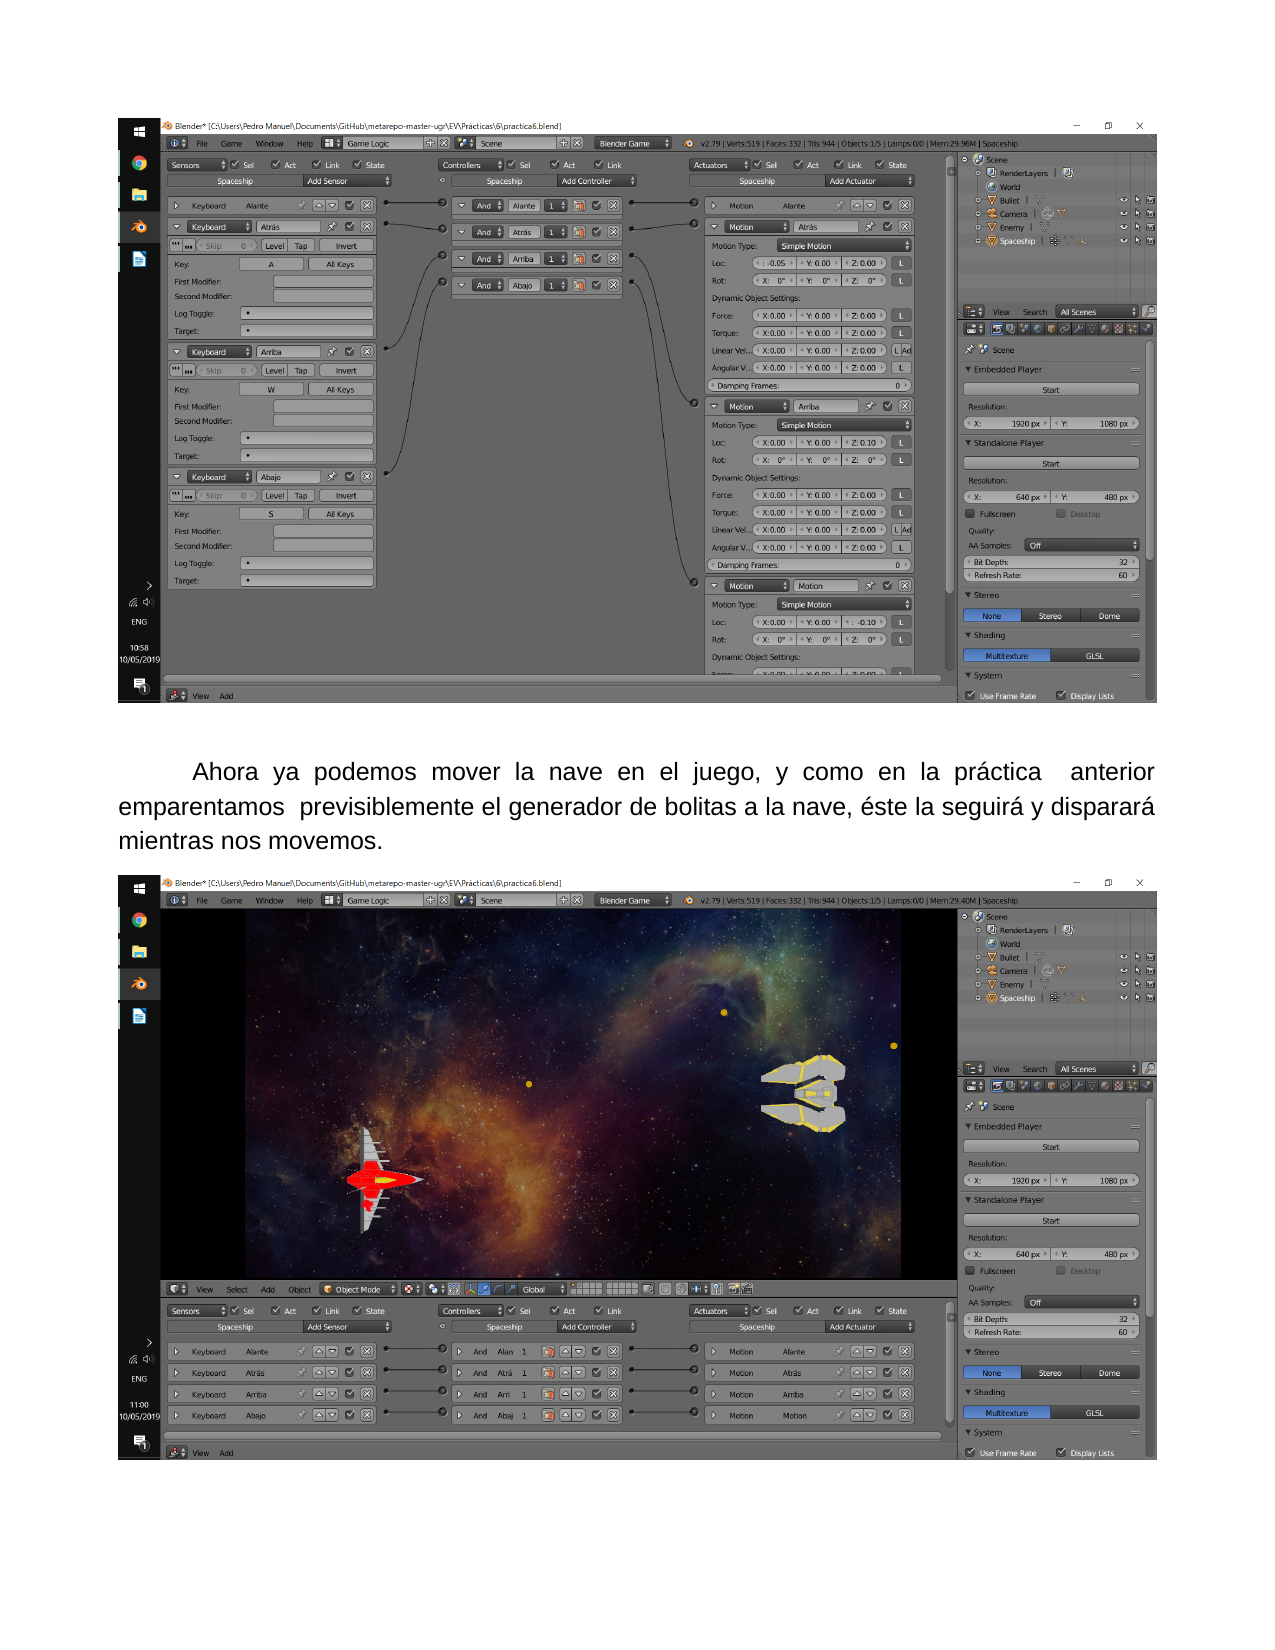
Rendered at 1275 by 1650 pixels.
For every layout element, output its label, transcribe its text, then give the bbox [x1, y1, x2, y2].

picture [118, 118, 1157, 703]
text Ahora ya podemos mover la nave en el juego, y como en la práctica anterior emparentamos previsiblemente el generador de bolitas a la nave, éste la seguirá y disparará mientras nos movemos. [118, 757, 1157, 855]
picture [118, 875, 1157, 1460]
